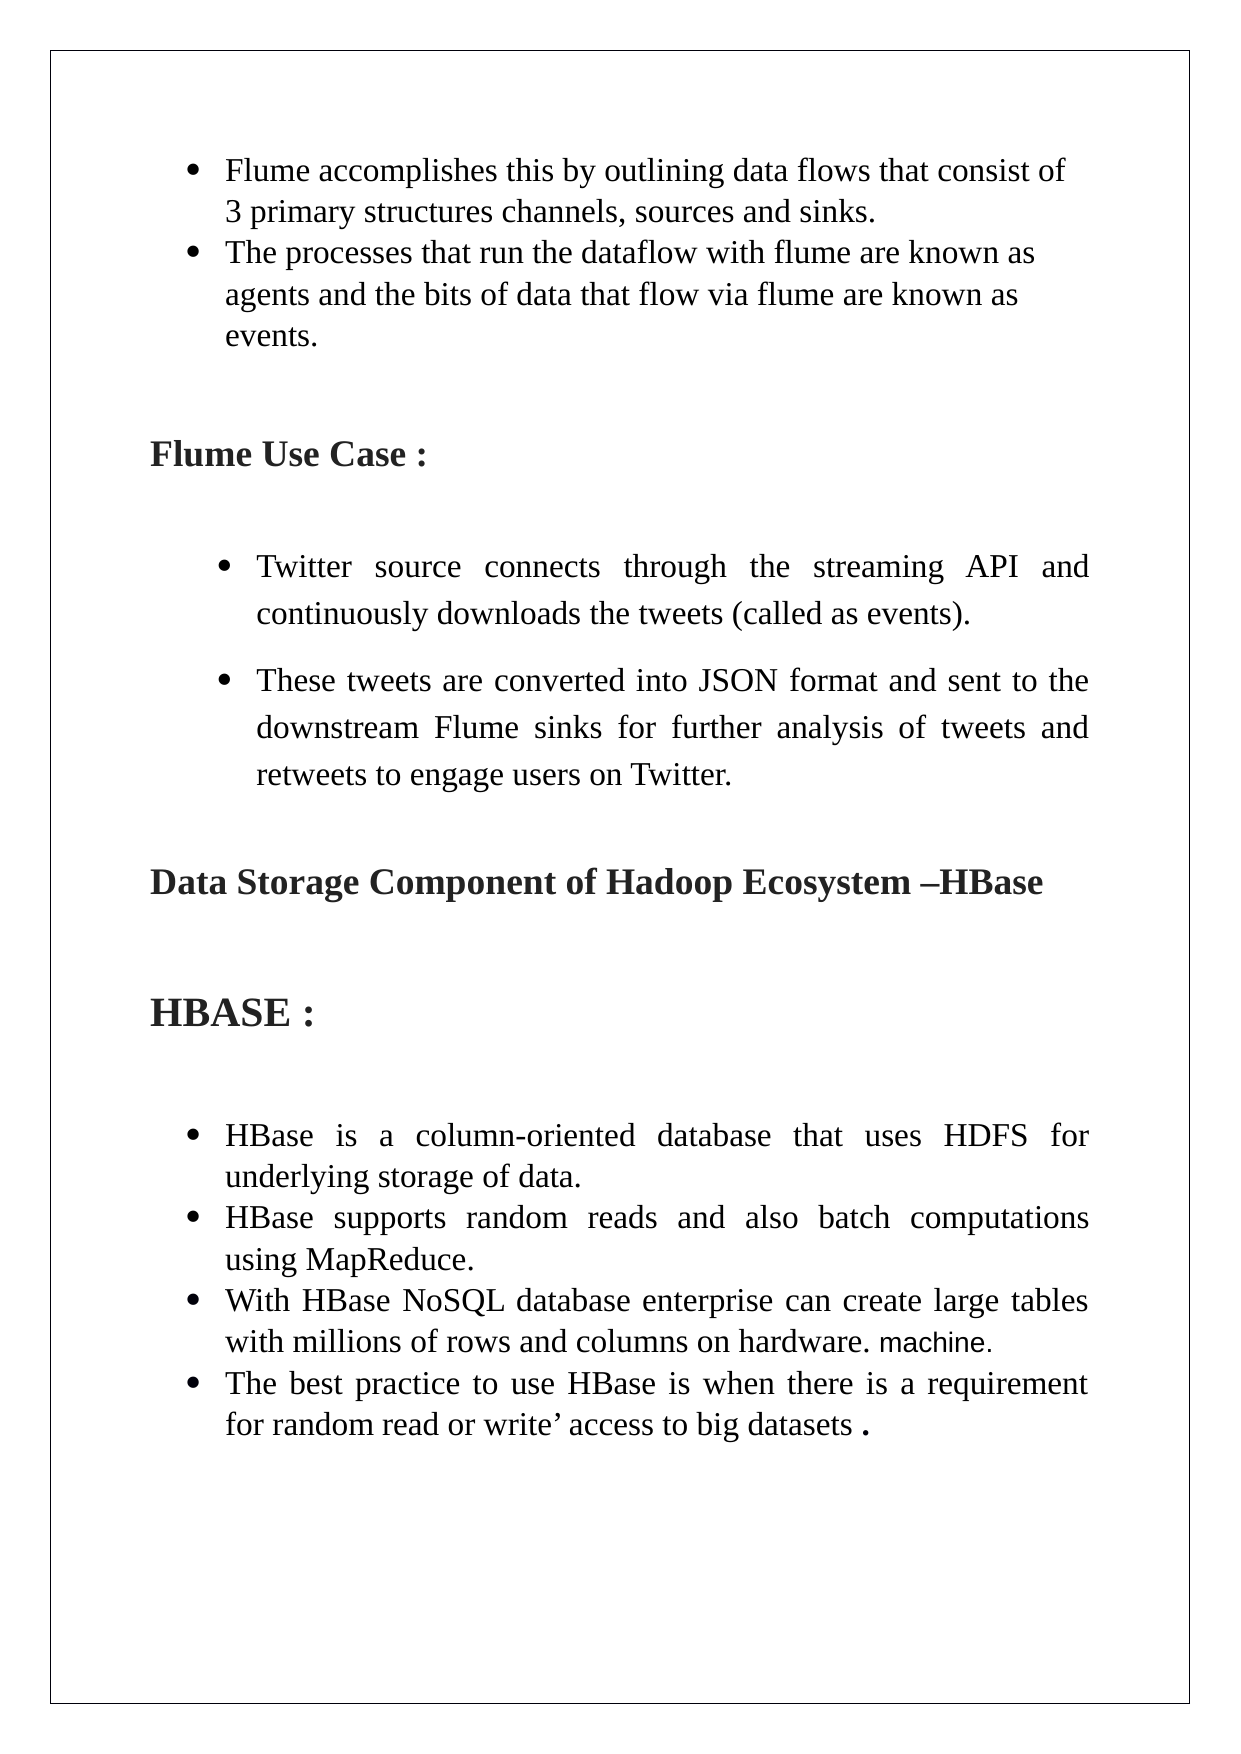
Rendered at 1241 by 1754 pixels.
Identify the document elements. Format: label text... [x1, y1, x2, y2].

list The processes that run the dataflow with flume are known as agents and the bits of data that flow via flume are known as events. [187, 233, 1090, 354]
list Flume accomplishes this by outlining data flows that consist of 3 primary structures channels, sources and sinks. [187, 150, 1090, 230]
list With HBase NoSQL database enterprise can create large tables with millions of rows and columns on hardware. machine. [187, 1280, 1090, 1360]
list Twitter source connects through the streaming API and continuously downloads the tweets (called as events). [219, 538, 1090, 632]
subtitle Flume Use Case : [150, 431, 1090, 474]
list The best practice to use HBase is when there is a requirement for random read or write’ access to big datasets . [187, 1363, 1090, 1443]
list HBase supports random reads and also batch computations using MapReduce. [187, 1198, 1090, 1277]
subtitle HBASE : [150, 987, 1090, 1035]
list These tweets are converted into JSON format and sent to the downstream Flume sinks for further analysis of tweets and retweets to engage users on Twitter. [219, 652, 1090, 792]
text Data Storage Component of Hadoop Ecosystem –HBase [150, 859, 1090, 902]
list HBase is a column-oriented database that uses HDFS for underlying storage of data. [187, 1115, 1090, 1195]
